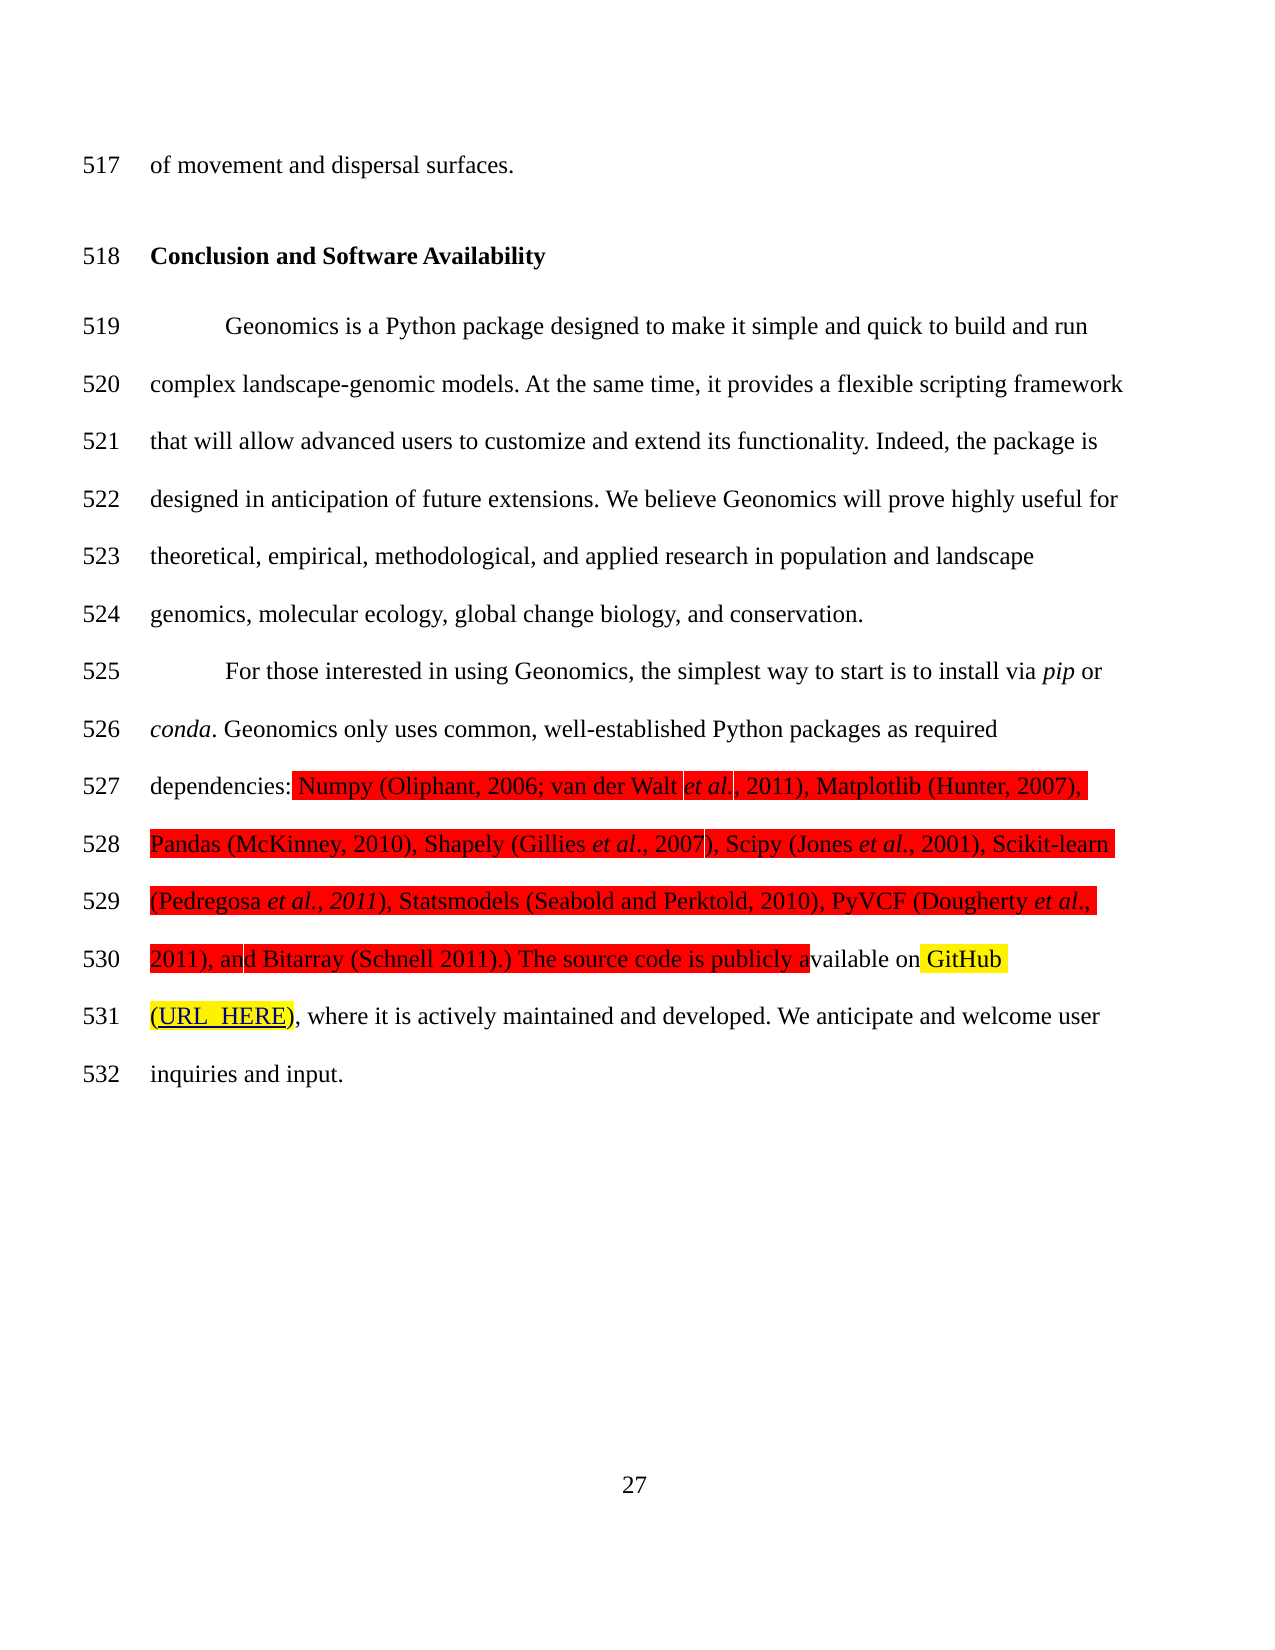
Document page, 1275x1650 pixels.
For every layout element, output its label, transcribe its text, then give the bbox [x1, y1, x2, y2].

text Geonomics is a Python package designed to make it simple and quick to build and run complex landscape-genomic models. At the same time, it provides a flexible scripting framework that will allow advanced users to customize and extend its functionality. Indeed, the package is designed in anticipation of future extensions. We believe Geonomics will prove highly useful for theoretical, empirical, methodological, and applied research in population and landscape genomics, molecular ecology, global change biology, and conservation. [150, 311, 1125, 628]
text of movement and dispersal surfaces. [150, 150, 1125, 179]
subtitle Conclusion and Software Availability [150, 241, 1125, 270]
text For those interested in using Geonomics, the simplest way to start is to install via pip or conda. Geonomics only uses common, well-established Python packages as required dependencies: Numpy (Oliphant, 2006; van der Walt et al., 2011), Matplotlib (Hunter, 2007), Pandas (McKinney, 2010), Shapely (Gillies et al., 2007), Scipy (Jones et al., 2001), Scikit-learn (Pedregosa et al., 2011), Statsmodels (Seabold and Perktold, 2010), PyVCF (Dougherty et al., 2011), and Bitarray (Schnell 2011).) The source code is publicly available on GitHub (URL_HERE), where it is actively maintained and developed. We anticipate and welcome user inquiries and input. [150, 656, 1125, 1088]
